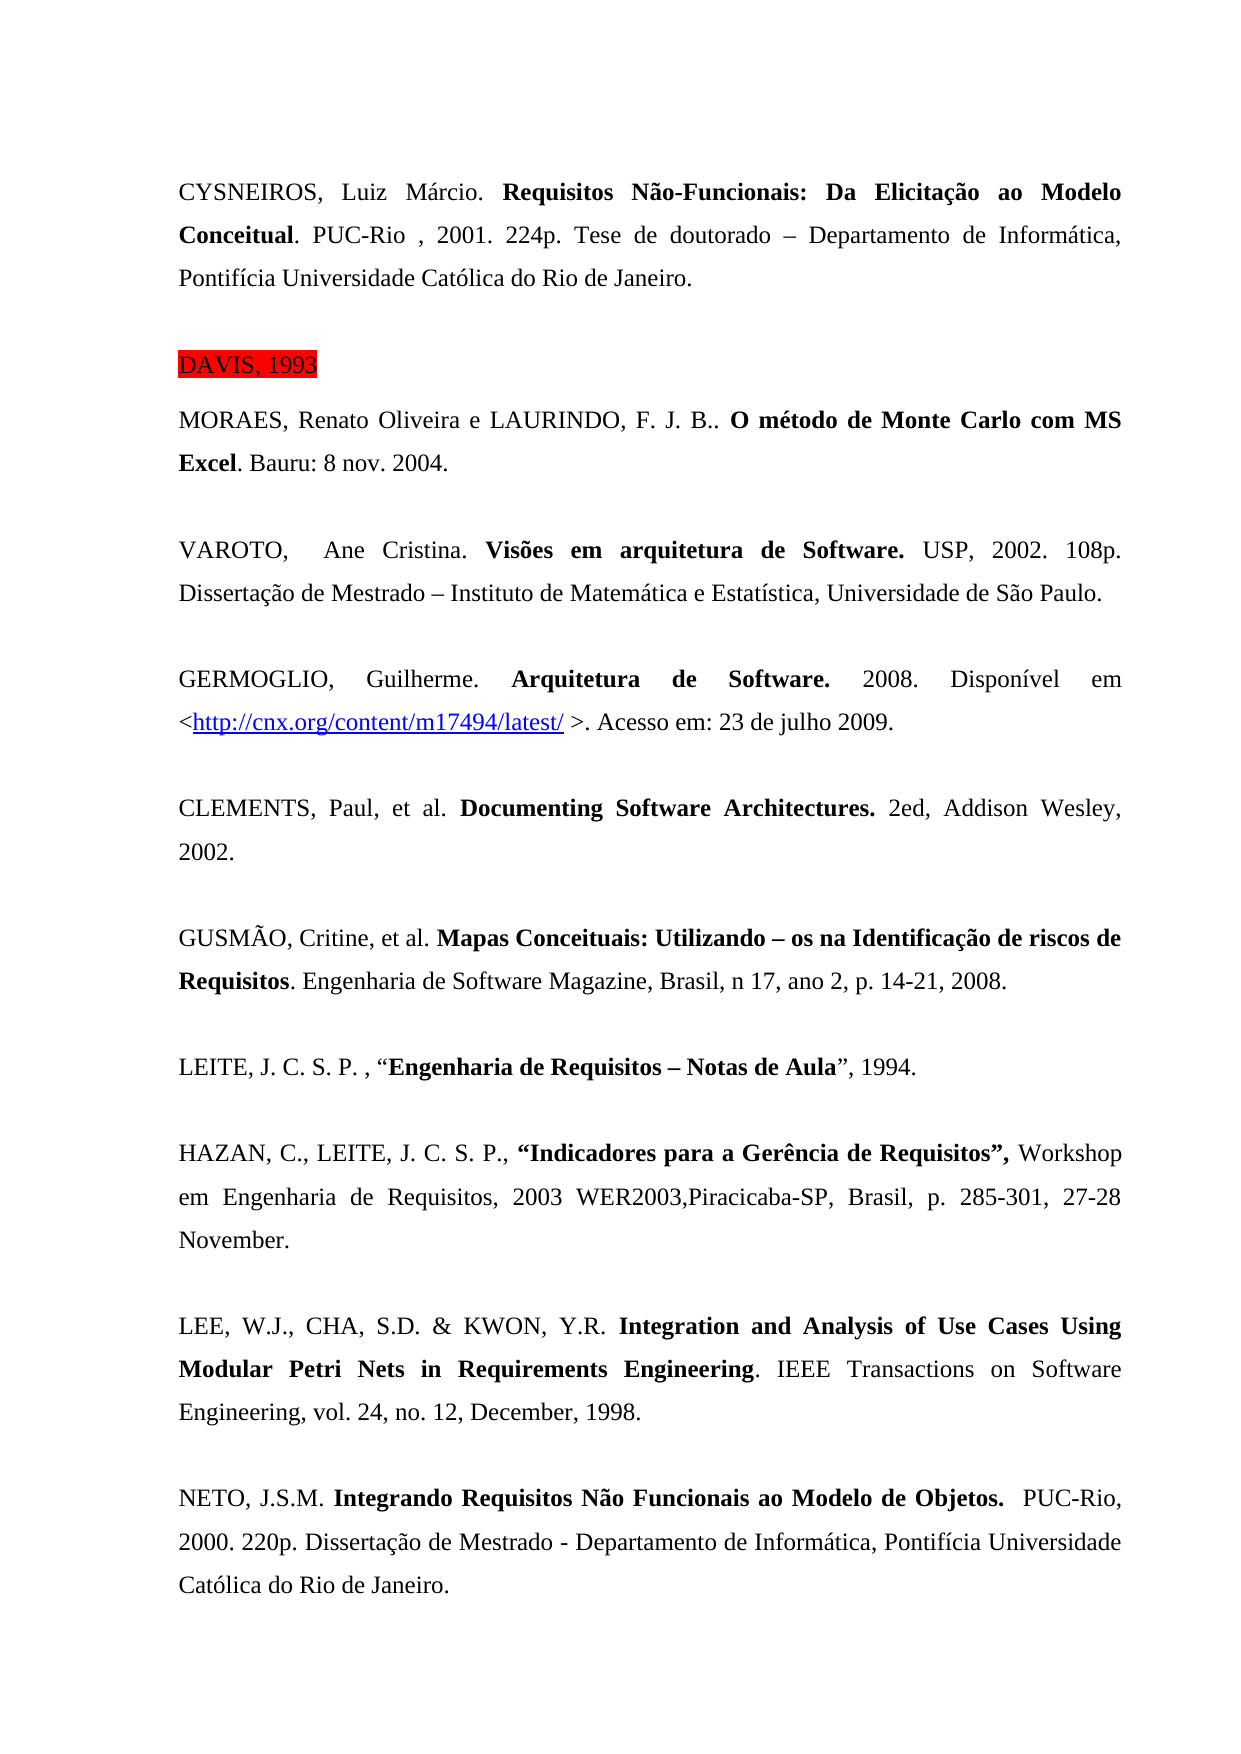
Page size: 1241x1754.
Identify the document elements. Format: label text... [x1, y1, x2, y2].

text HAZAN, C., LEITE, J. C. S. P., “Indicadores para a Gerência de Requisitos”, Workshop em Engenharia de Requisitos, 2003 WER2003,Piracicaba-SP, Brasil, p. 285-301, 27-28 November. [178, 1138, 1122, 1253]
text LEITE, J. C. S. P. , “Engenharia de Requisitos – Notas de Aula”, 1994. [178, 1052, 1122, 1081]
text NETO, J.S.M. Integrando Requisitos Não Funcionais ao Modelo de Objetos. PUC-Rio, 2000. 220p. Dissertação de Mestrado - Departamento de Informática, Pontifícia Universidade Católica do Rio de Janeiro. [178, 1483, 1122, 1598]
text CLEMENTS, Paul, et al. Documenting Software Architectures. 2ed, Addison Wesley, 2002. [178, 793, 1122, 865]
text CYSNEIROS, Luiz Márcio. Requisitos Não-Funcionais: Da Elicitação ao Modelo Conceitual. PUC-Rio , 2001. 224p. Tese de doutorado – Departamento de Informática, Pontifícia Universidade Católica do Rio de Janeiro. [178, 177, 1122, 292]
text LEE, W.J., CHA, S.D. & KWON, Y.R. Integration and Analysis of Use Cases Using Modular Petri Nets in Requirements Engineering. IEEE Transactions on Software Engineering, vol. 24, no. 12, December, 1998. [178, 1311, 1122, 1426]
text VAROTO, Ane Cristina. Visões em arquitetura de Software. USP, 2002. 108p. Dissertação de Mestrado – Instituto de Matemática e Estatística, Universidade de São Paulo. [178, 535, 1122, 607]
text GUSMÃO, Critine, et al. Mapas Conceituais: Utilizando – os na Identificação de riscos de Requisitos. Engenharia de Software Magazine, Brasil, n 17, ano 2, p. 14-21, 2008. [178, 923, 1122, 995]
text MORAES, Renato Oliveira e LAURINDO, F. J. B.. O método de Monte Carlo com MS Excel. Bauru: 8 nov. 2004. [178, 405, 1122, 477]
text DAVIS, 1993 [178, 350, 1122, 378]
text GERMOGLIO, Guilherme. Arquitetura de Software. 2008. Disponível em <http://cnx.org/content/m17494/latest/ >. Acesso em: 23 de julho 2009. [178, 664, 1122, 736]
